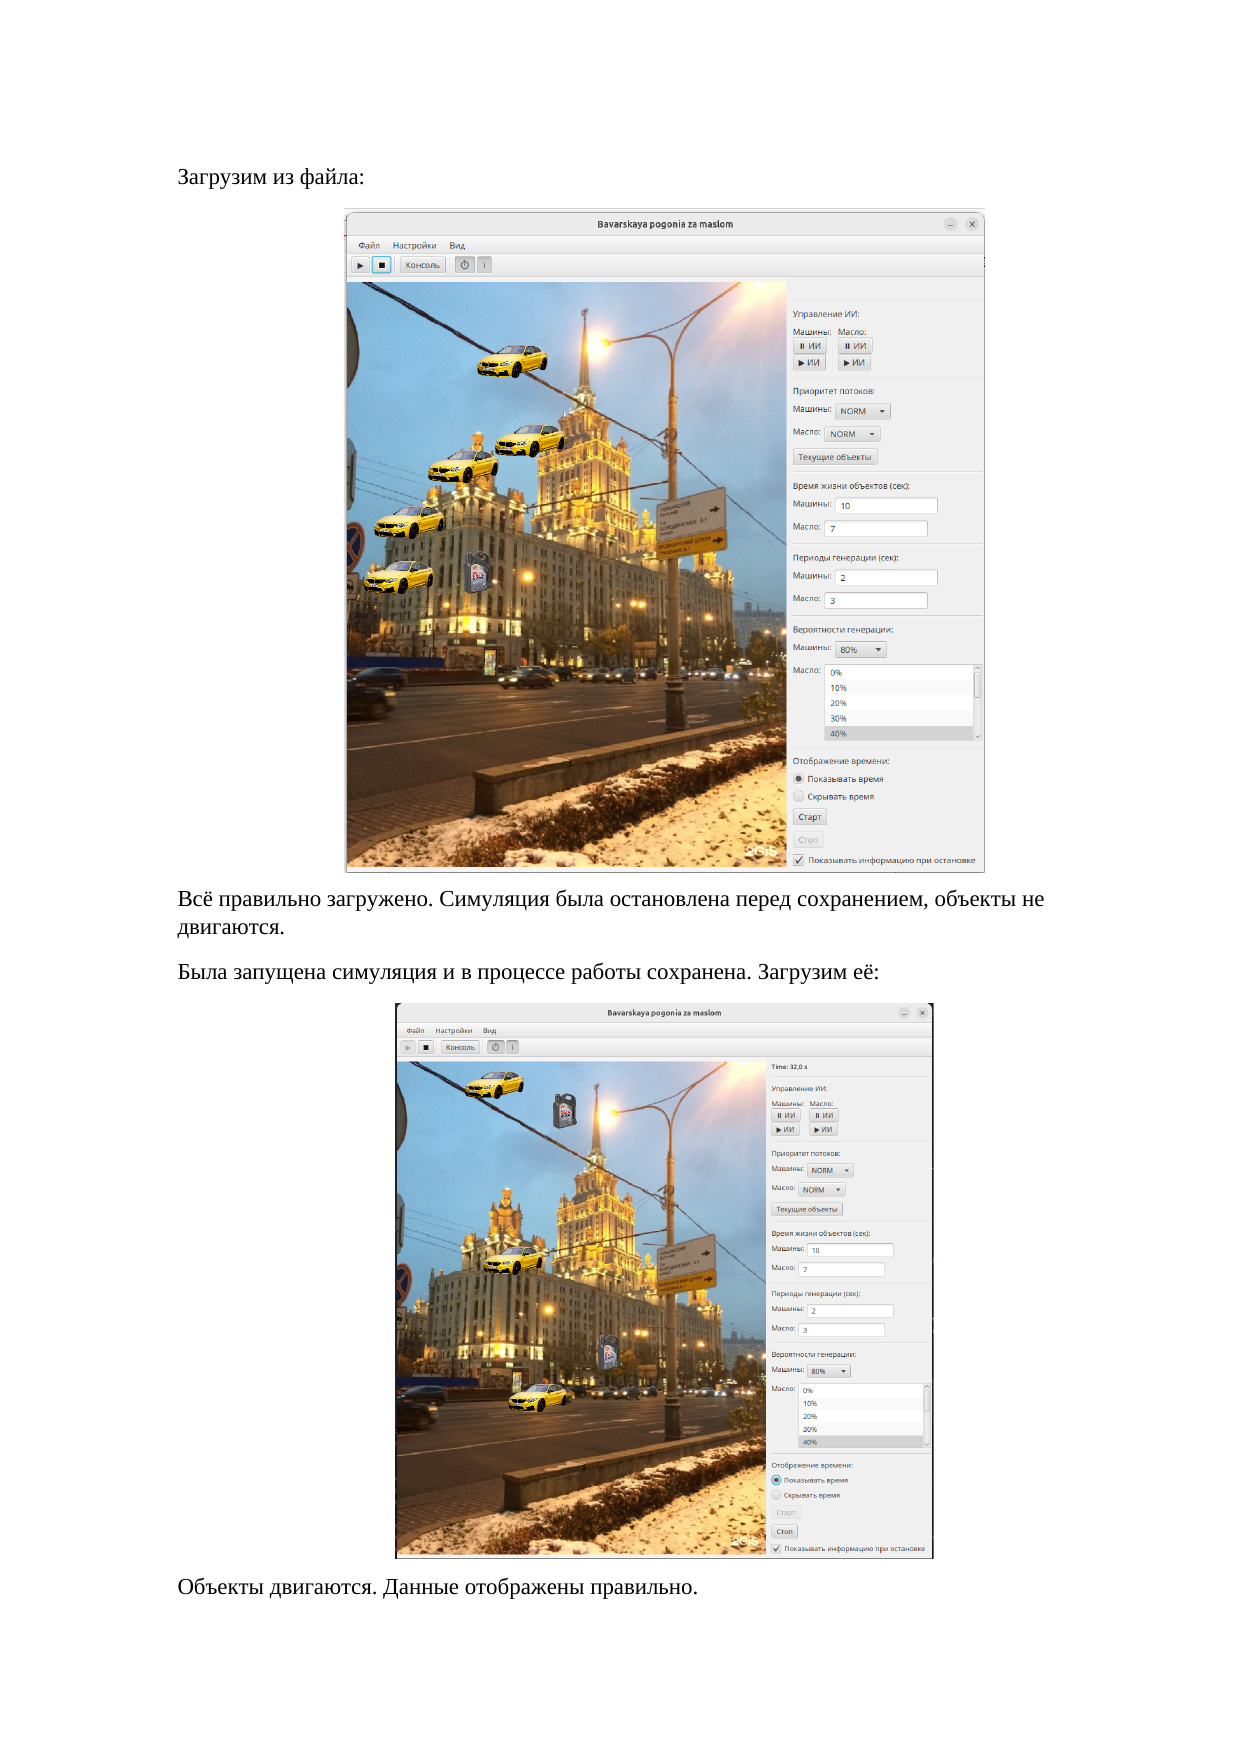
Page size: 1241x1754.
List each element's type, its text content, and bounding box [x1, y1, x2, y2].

picture [395, 1003, 934, 1559]
text Объекты двигаются. Данные отображены правильно. [177, 1573, 1152, 1599]
text Загрузим из файла: [177, 163, 1152, 189]
text Была запущена симуляция и в процессе работы сохранена. Загрузим её: [177, 958, 1152, 985]
picture [343, 208, 986, 873]
text Всё правильно загружено. Симуляция была остановлена перед сохранением, объекты не двигаются. [177, 885, 1152, 940]
